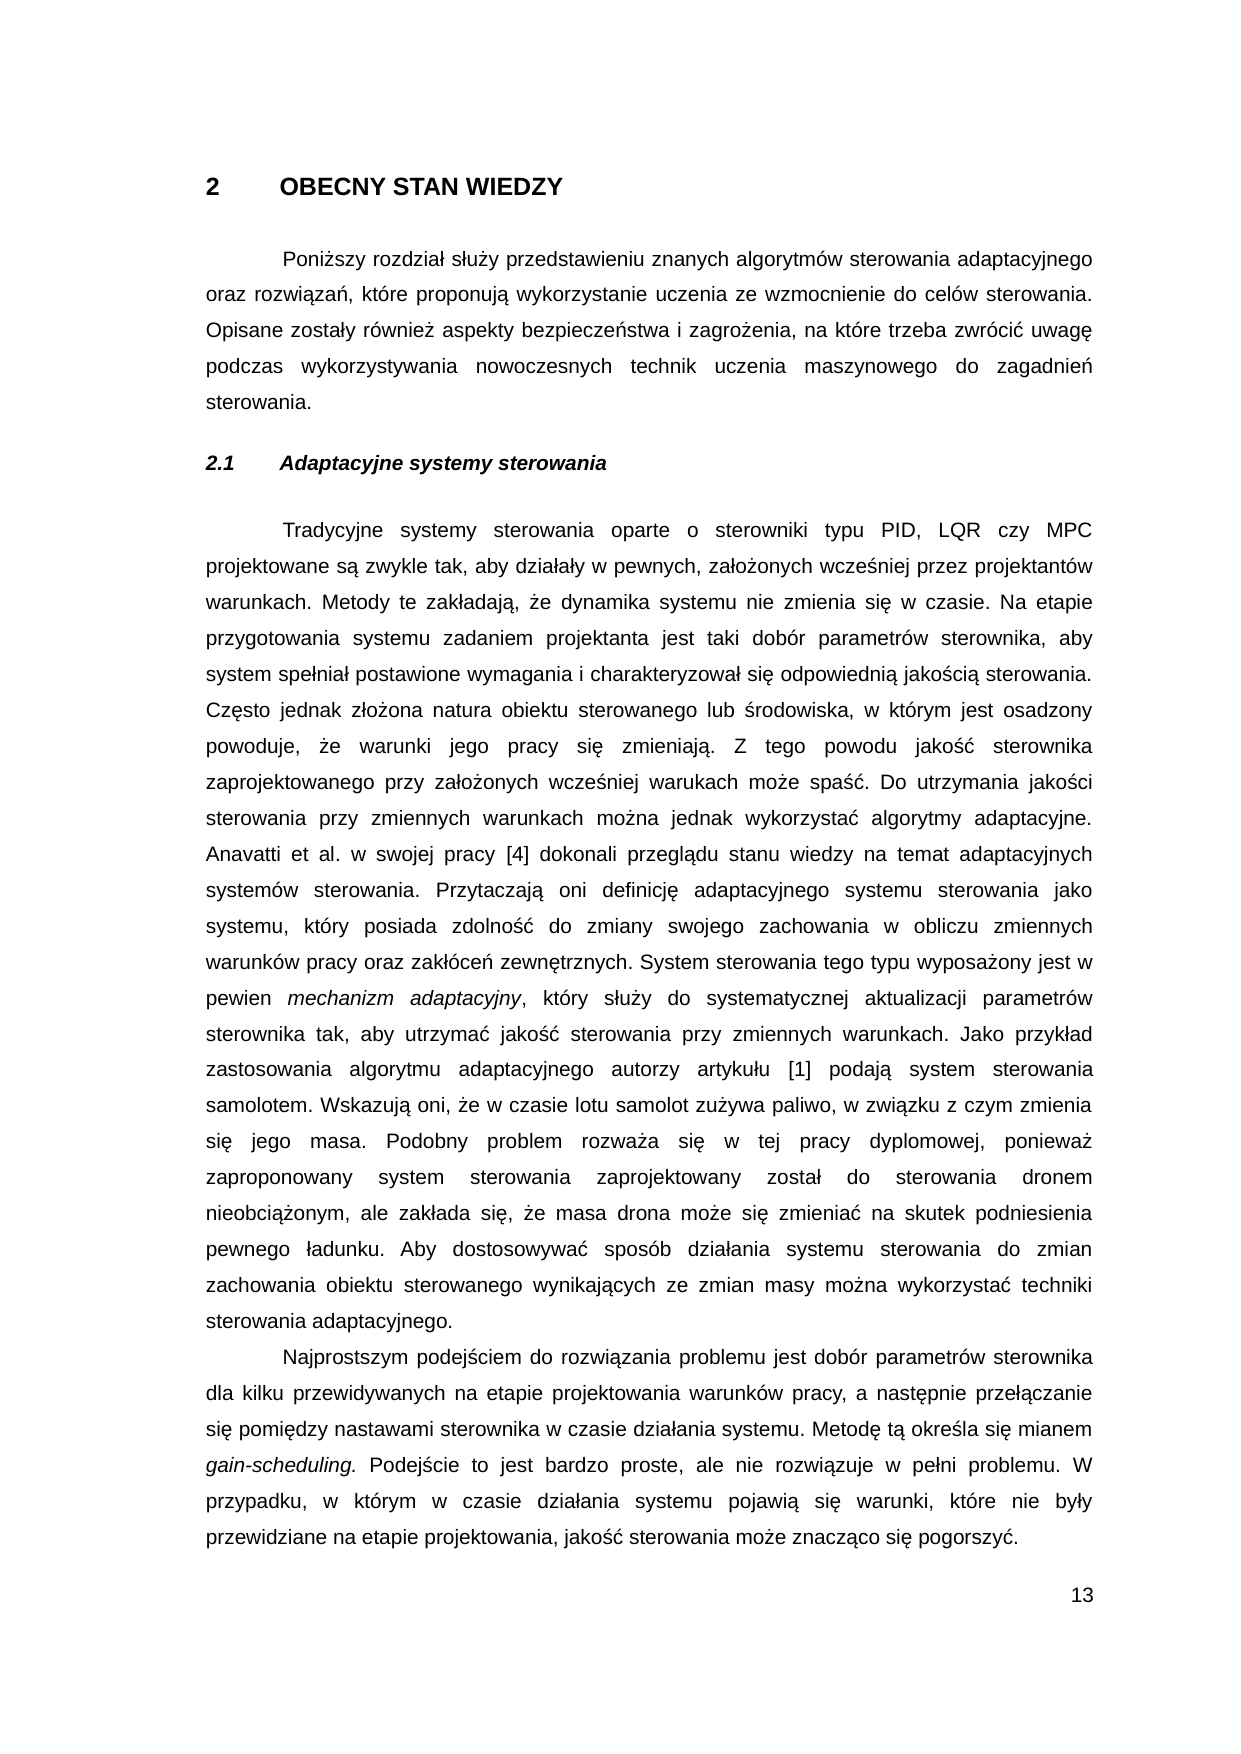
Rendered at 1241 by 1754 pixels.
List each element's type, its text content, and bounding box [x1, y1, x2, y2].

subtitle Obecny stan wiedzy [206, 172, 1093, 201]
text Najprostszym podejściem do rozwiązania problemu jest dobór parametrów sterownika dla kilku przewidywanych na etapie projektowania warunków pracy, a następnie przełączanie się pomiędzy nastawami sterownika w czasie działania systemu. Metodę tą określa się mianem gain-scheduling. Podejście to jest bardzo proste, ale nie rozwiązuje w pełni problemu. W przypadku, w którym w czasie działania systemu pojawią się warunki, które nie były przewidziane na etapie projektowania, jakość sterowania może znacząco się pogorszyć. [206, 1345, 1093, 1548]
text Tradycyjne systemy sterowania oparte o sterowniki typu PID, LQR czy MPC projektowane są zwykle tak, aby działały w pewnych, założonych wcześniej przez projektantów warunkach. Metody te zakładają, że dynamika systemu nie zmienia się w czasie. Na etapie przygotowania systemu zadaniem projektanta jest taki dobór parametrów sterownika, aby system spełniał postawione wymagania i charakteryzował się odpowiednią jakością sterowania. Często jednak złożona natura obiektu sterowanego lub środowiska, w którym jest osadzony powoduje, że warunki jego pracy się zmieniają. Z tego powodu jakość sterownika zaprojektowanego przy założonych wcześniej warukach może spaść. Do utrzymania jakości sterowania przy zmiennych warunkach można jednak wykorzystać algorytmy adaptacyjne. Anavatti et al. w swojej pracy [4] dokonali przeglądu stanu wiedzy na temat adaptacyjnych systemów sterowania. Przytaczają oni definicję adaptacyjnego systemu sterowania jako systemu, który posiada zdolność do zmiany swojego zachowania w obliczu zmiennych warunków pracy oraz zakłóceń zewnętrznych. System sterowania tego typu wyposażony jest w pewien mechanizm adaptacyjny, który służy do systematycznej aktualizacji parametrów sterownika tak, aby utrzymać jakość sterowania przy zmiennych warunkach. Jako przykład zastosowania algorytmu adaptacyjnego autorzy artykułu [1] podają system sterowania samolotem. Wskazują oni, że w czasie lotu samolot zużywa paliwo, w związku z czym zmienia się jego masa. Podobny problem rozważa się w tej pracy dyplomowej, ponieważ zaproponowany system sterowania zaprojektowany został do sterowania dronem nieobciążonym, ale zakłada się, że masa drona może się zmieniać na skutek podniesienia pewnego ładunku. Aby dostosowywać sposób działania systemu sterowania do zmian zachowania obiektu sterowanego wynikających ze zmian masy można wykorzystać techniki sterowania adaptacyjnego. [206, 518, 1093, 1333]
text Poniższy rozdział służy przedstawieniu znanych algorytmów sterowania adaptacyjnego oraz rozwiązań, które proponują wykorzystanie uczenia ze wzmocnienie do celów sterowania. Opisane zostały również aspekty bezpieczeństwa i zagrożenia, na które trzeba zwrócić uwagę podczas wykorzystywania nowoczesnych technik uczenia maszynowego do zagadnień sterowania. [206, 246, 1093, 414]
subtitle Adaptacyjne systemy sterowania [206, 451, 1093, 475]
